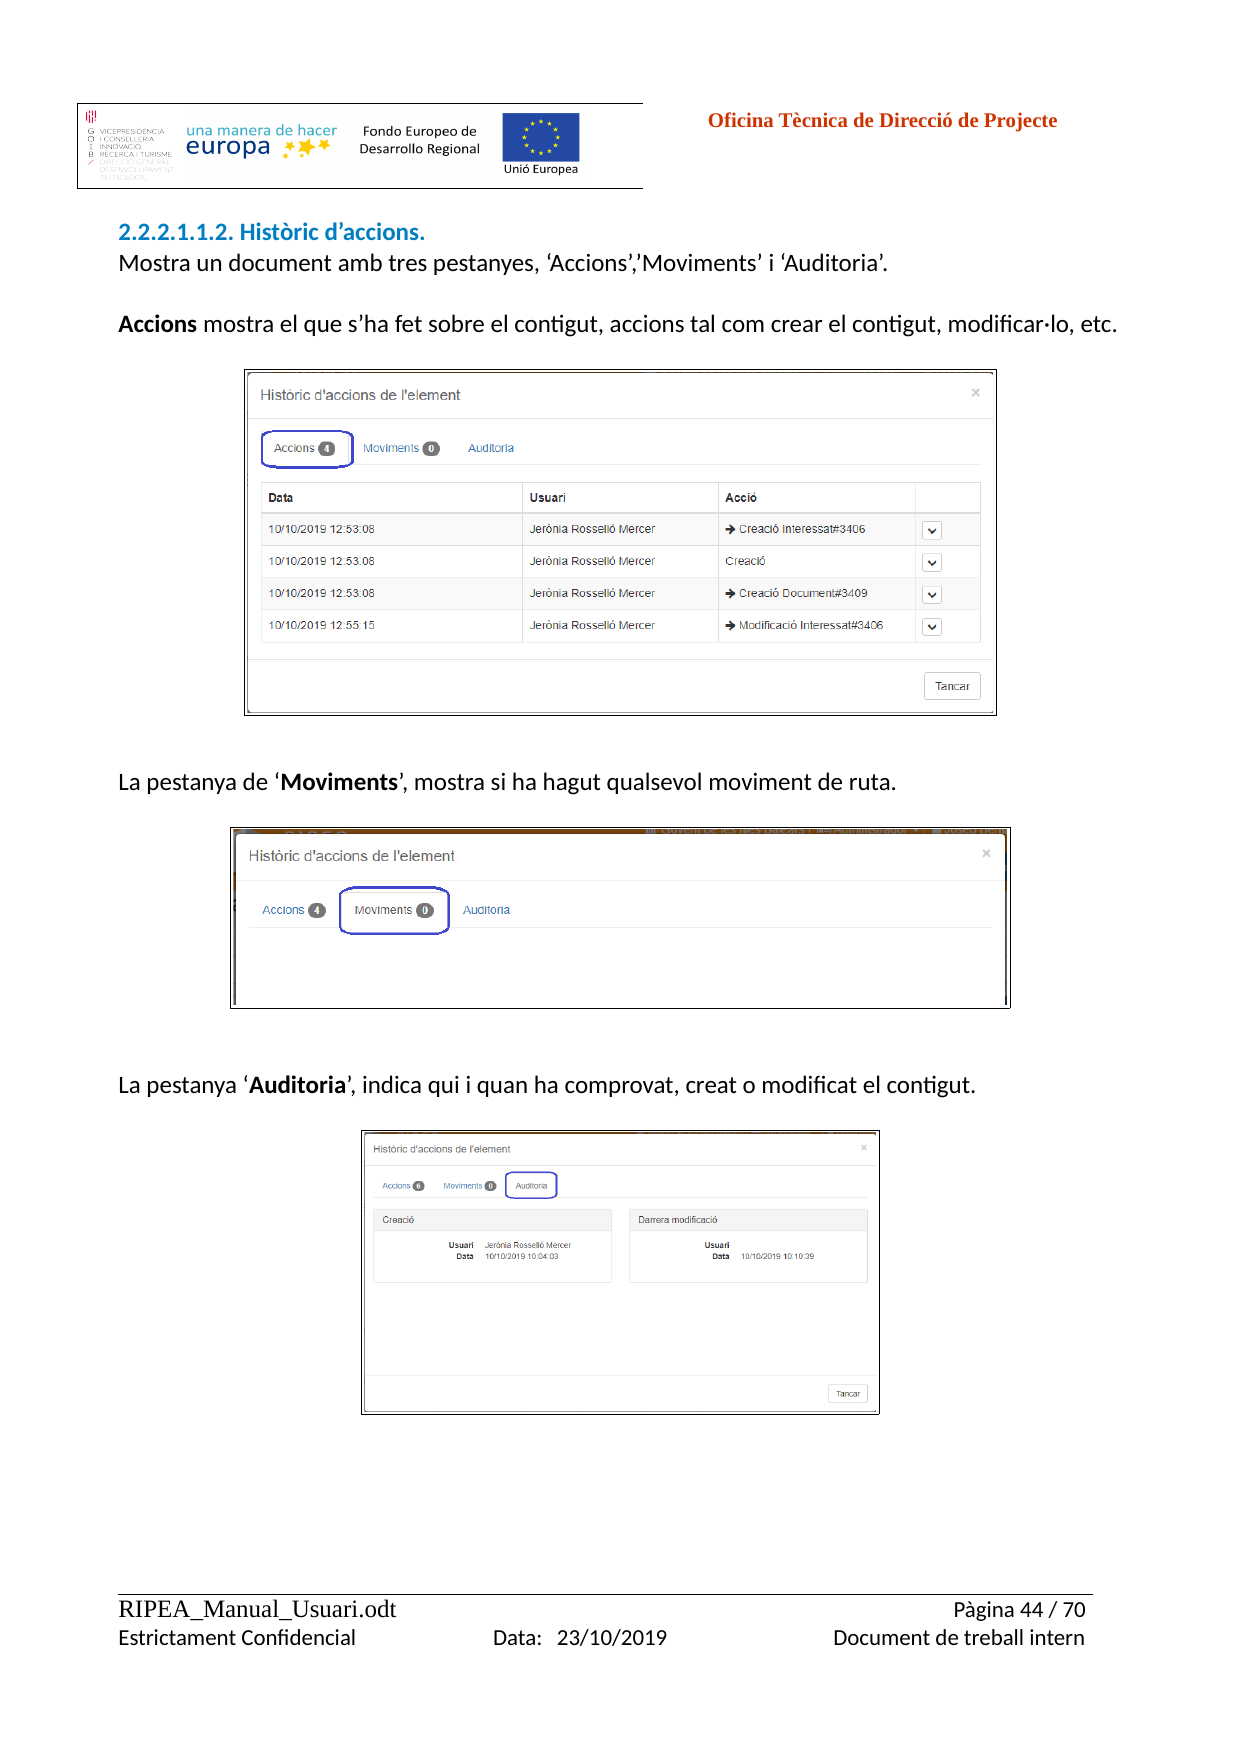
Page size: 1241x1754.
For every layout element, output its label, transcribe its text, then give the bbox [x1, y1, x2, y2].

text Accions mostra el que s’ha fet sobre el contigut, accions tal com crear el contigut, modificar·lo, etc. [118, 308, 1122, 338]
text La pestanya ‘Auditoria’, indica qui i quan ha comprovat, creat o modificat el contigut. [118, 1069, 1122, 1099]
text Mostra un document amb tres pestanyes, ‘Accions’,’Moviments’ i ‘Auditoria’. [118, 247, 1122, 277]
picture [233, 829, 1007, 1005]
picture [247, 372, 994, 713]
picture [364, 1132, 876, 1412]
subtitle 2.2.2.1.1.2. Històric d’accions. [118, 216, 1122, 247]
picture [184, 108, 585, 182]
picture [82, 108, 178, 182]
text La pestanya de ‘Moviments’, mostra si ha hagut qualsevol moviment de ruta. [118, 766, 1122, 796]
